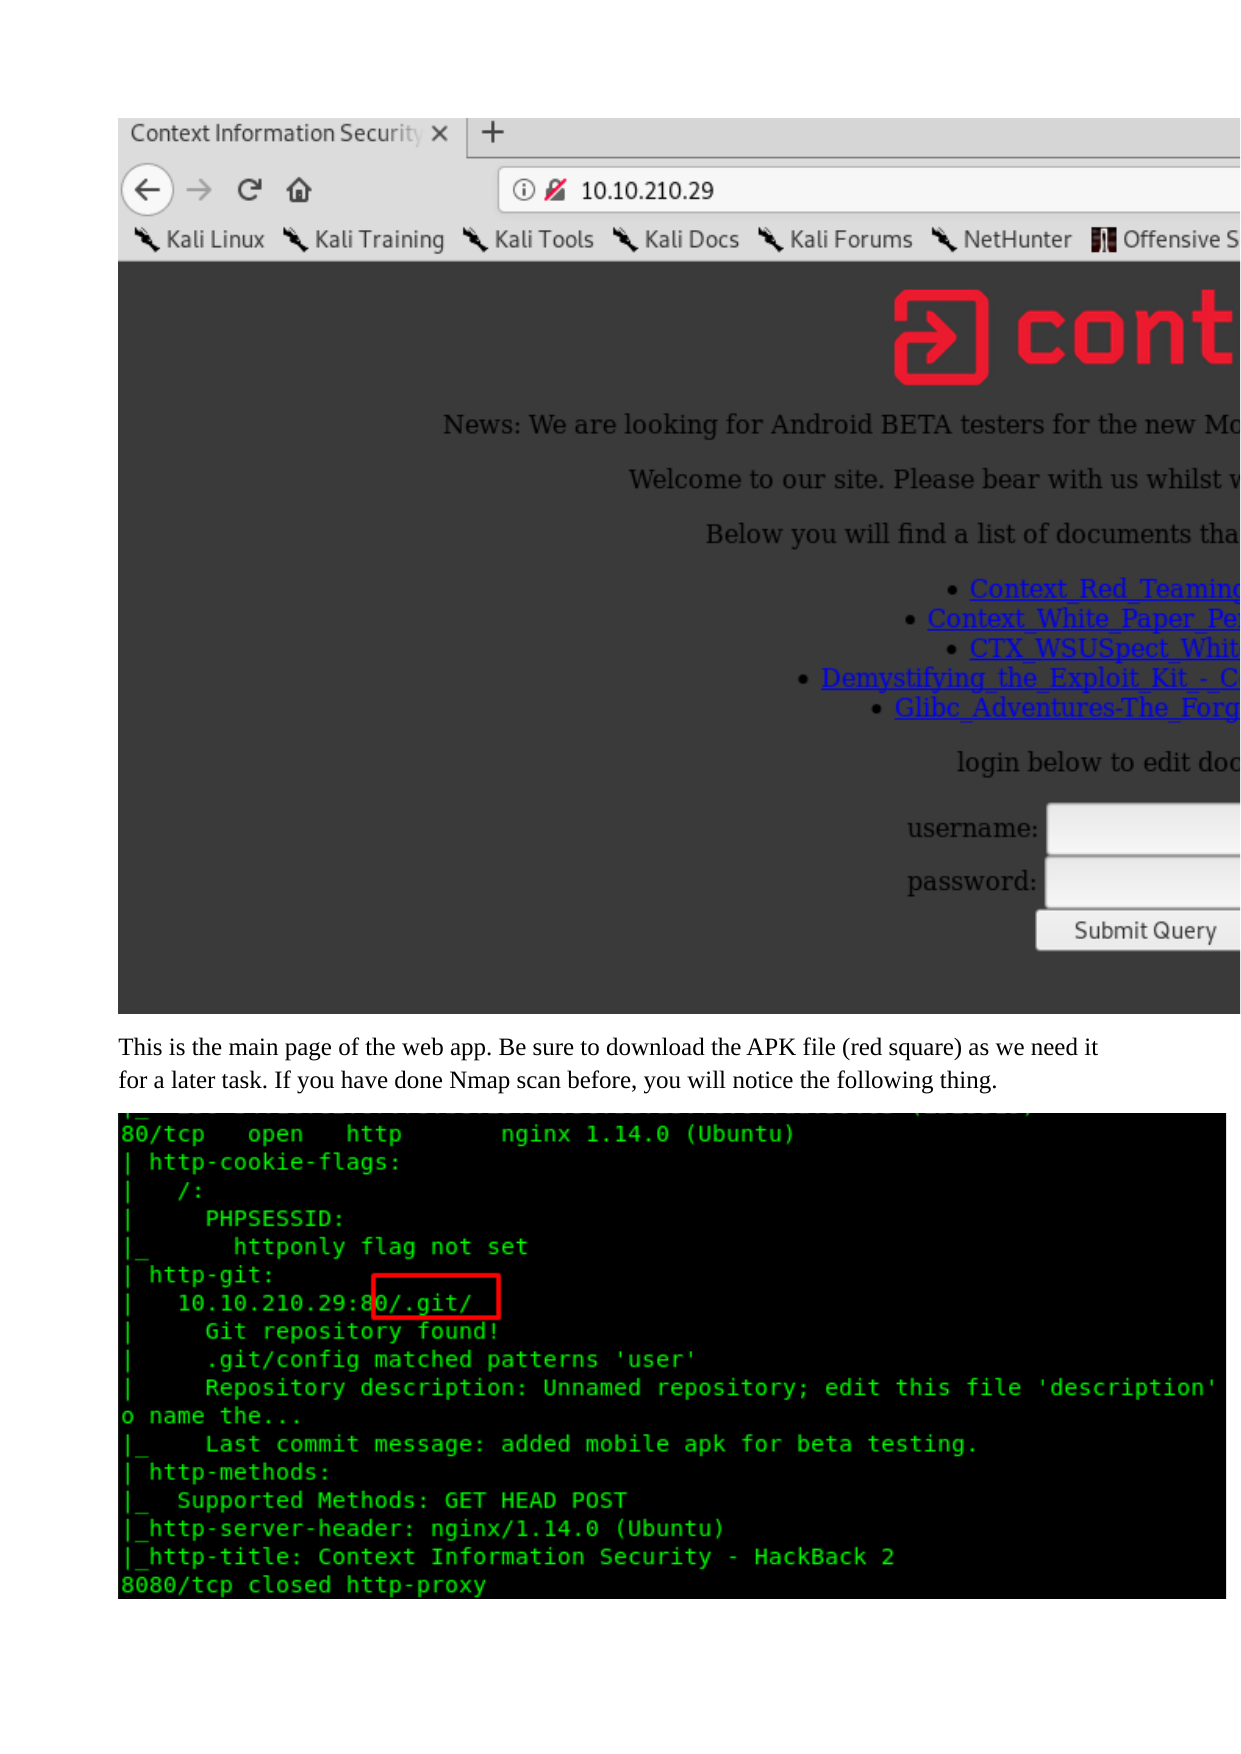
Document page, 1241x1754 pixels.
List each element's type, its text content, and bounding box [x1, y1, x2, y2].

picture [118, 118, 1241, 1014]
picture [118, 1113, 1227, 1599]
text This is the main page of the web app. Be sure to download the APK file (red square) as we need it for a later task. If you have done Nmap scan before, you will notice the following thing. [118, 1032, 1122, 1094]
